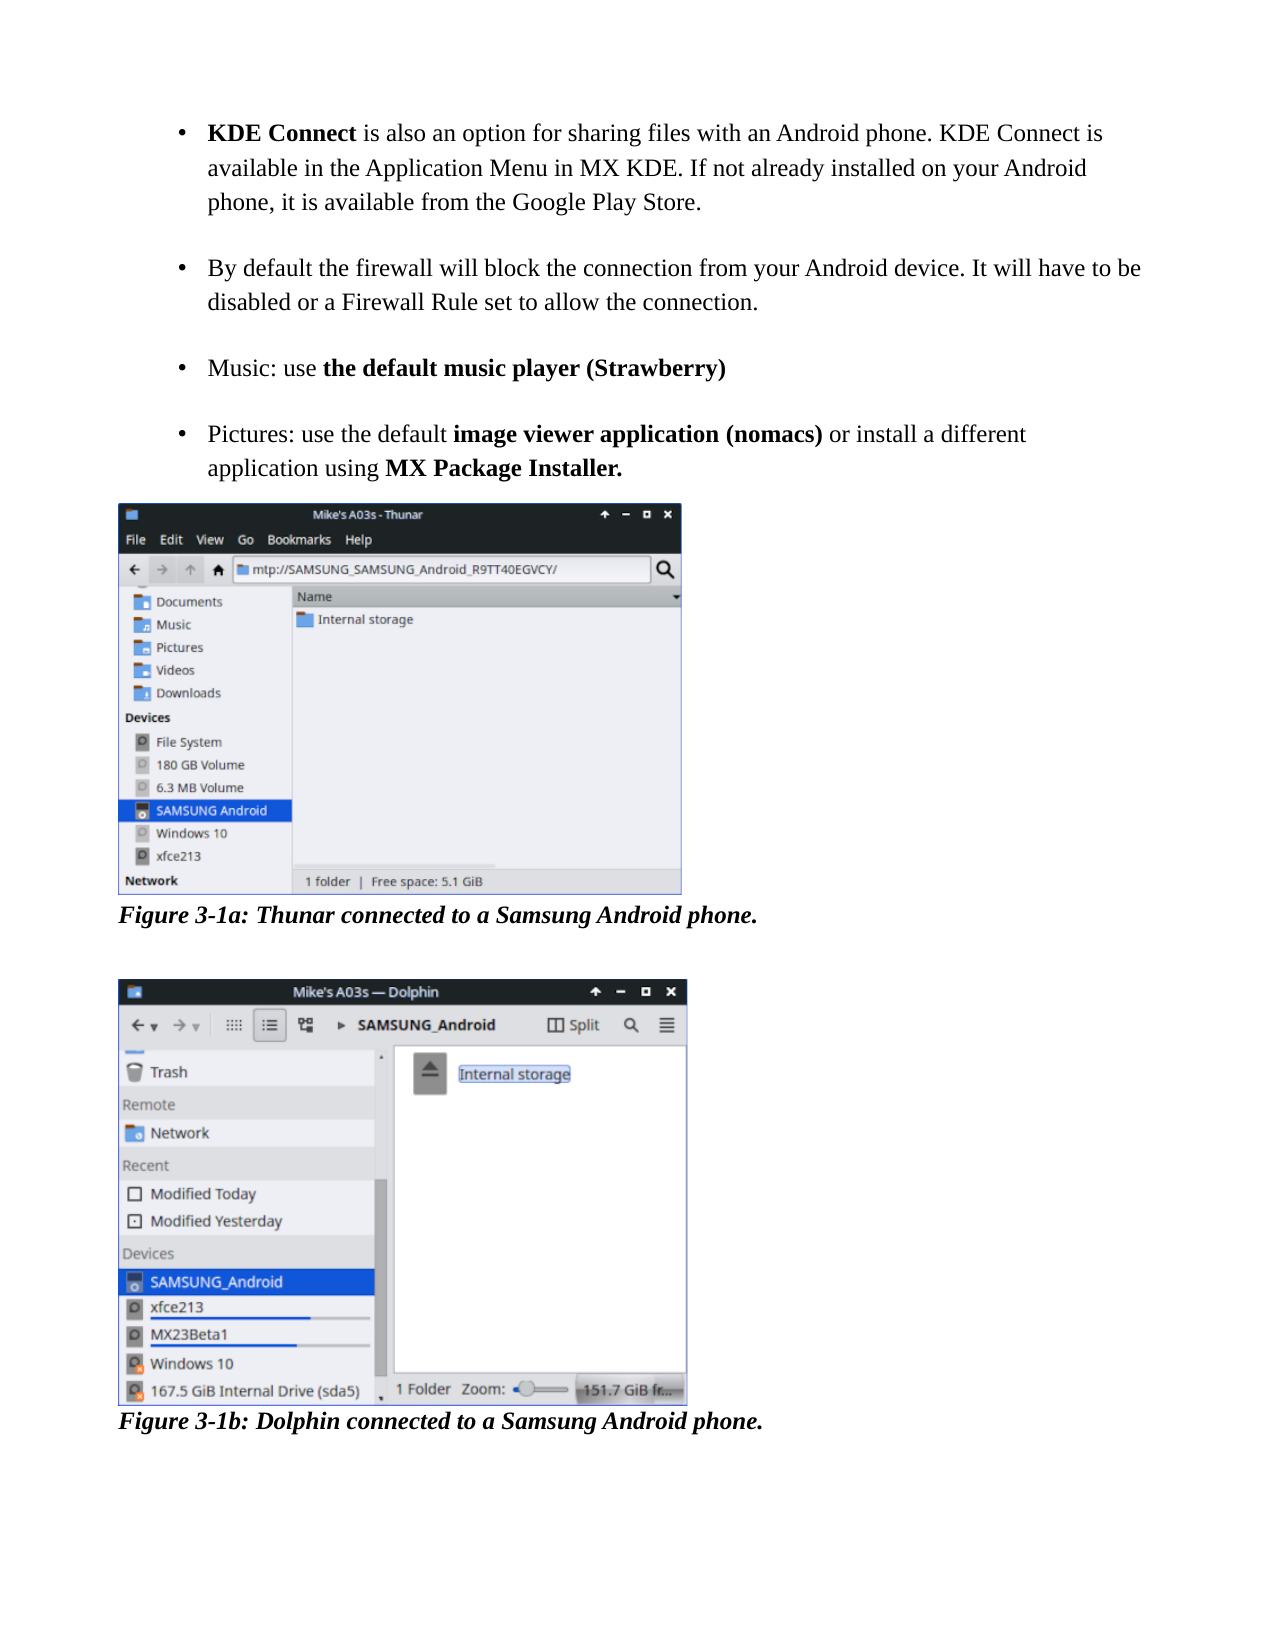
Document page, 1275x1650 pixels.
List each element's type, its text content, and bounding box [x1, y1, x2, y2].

list By default the firewall will block the connection from your Android device. It will have to be disabled or a Firewall Rule set to allow the connection. [178, 253, 1141, 316]
text Figure 3-1b: Dolphin connected to a Samsung Android phone. [118, 979, 1142, 1435]
picture [118, 979, 688, 1406]
text Figure 3-1a: Thunar connected to a Samsung Android phone. [118, 519, 1141, 929]
list Pictures: use the default image viewer application (nomacs) or install a different application using MX Package Installer. [178, 419, 1141, 482]
picture [118, 503, 682, 895]
list Music: use the default music player (Strawberry) [178, 353, 1141, 382]
list KDE Connect is also an option for sharing files with an Android phone. KDE Connect is available in the Application Menu in MX KDE. If not already installed on your Android phone, it is available from the Google Play Store. [178, 118, 1141, 216]
